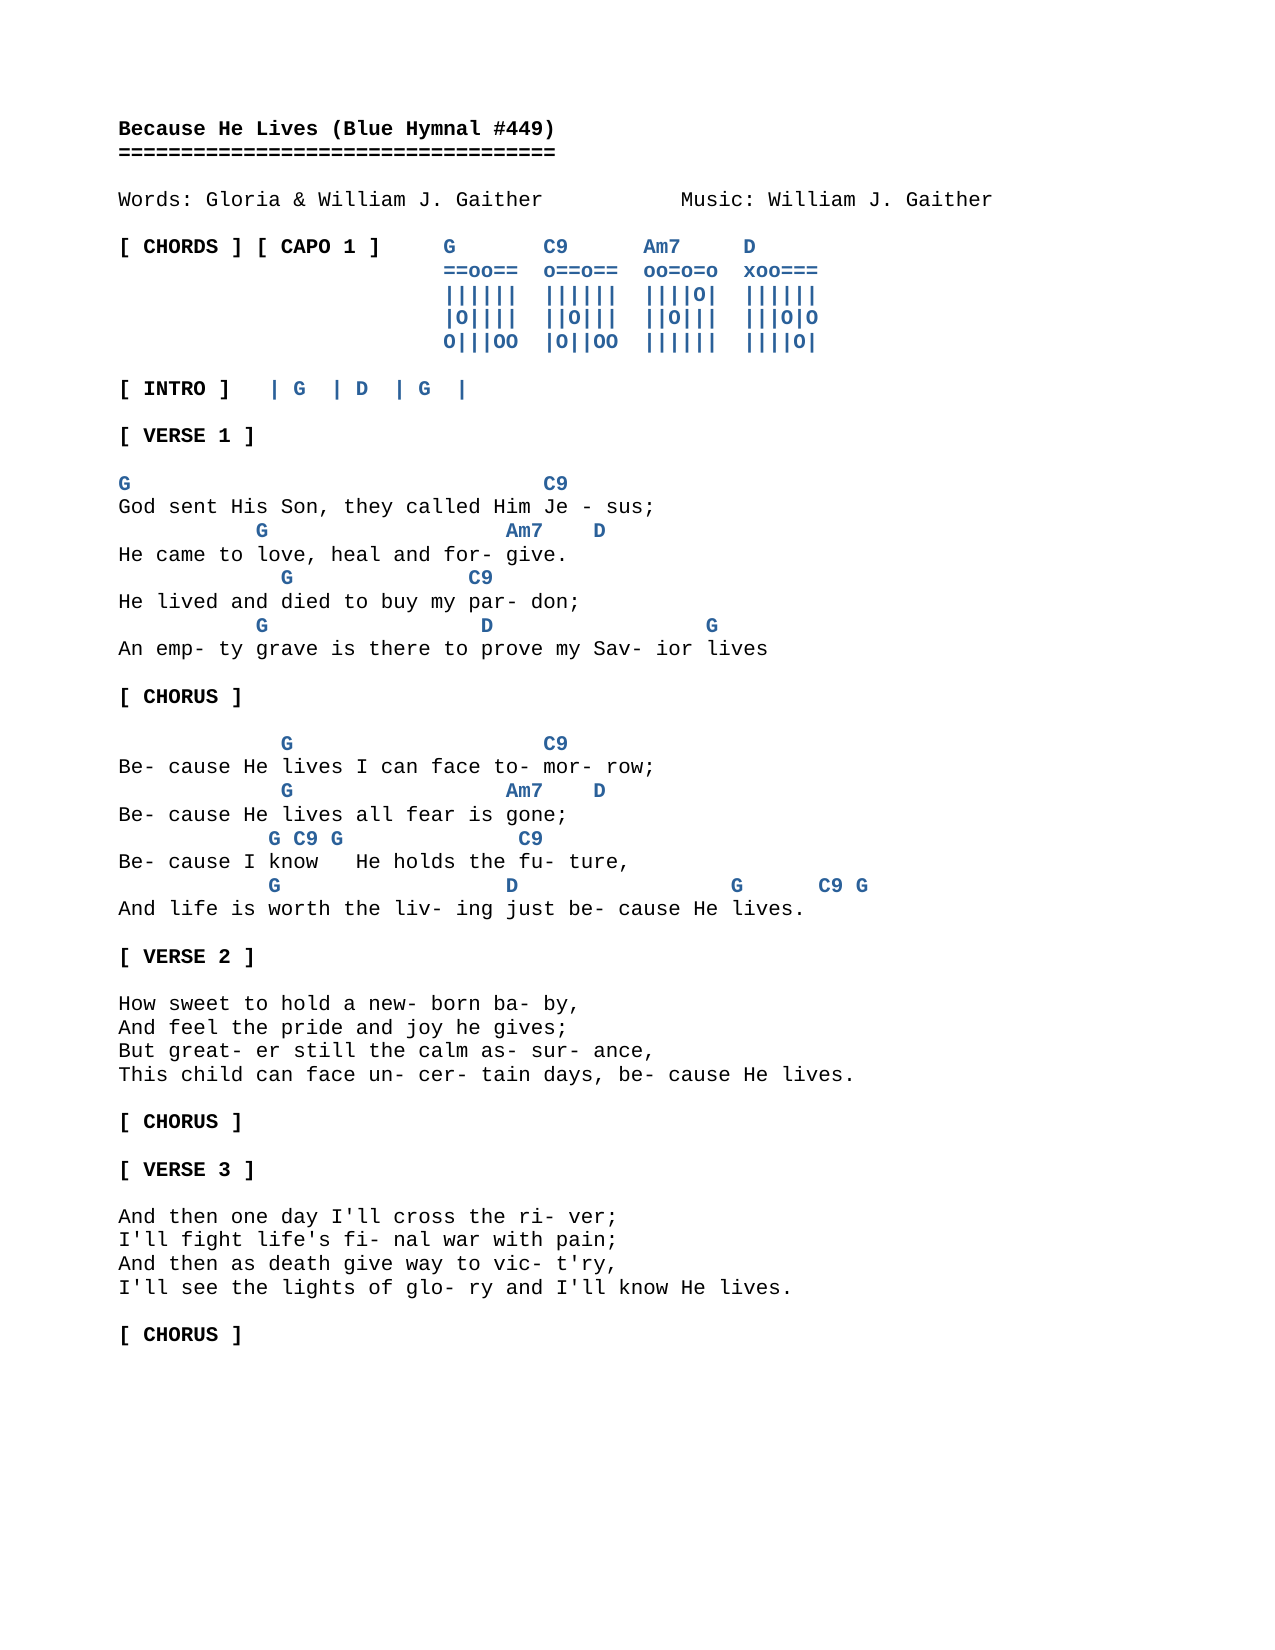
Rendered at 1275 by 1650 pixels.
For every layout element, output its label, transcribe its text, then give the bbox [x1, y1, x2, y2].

text G D G C9 G [118, 875, 1157, 898]
text And then one day I'll cross the ri- ver; [118, 1206, 1157, 1229]
text He came to love, heal and for- give. [118, 544, 1157, 567]
text [ VERSE 2 ] [118, 946, 1157, 969]
text O|||OO |O||OO |||||| ||||O| [118, 331, 1157, 354]
text God sent His Son, they called Him Je - sus; [118, 496, 1157, 520]
text G D G [118, 615, 1157, 638]
text [ CHORUS ] [118, 686, 1157, 709]
text G C9 [118, 733, 1157, 757]
text And then as death give way to vic- t'ry, [118, 1253, 1157, 1277]
text [ INTRO ] | G | D | G | [118, 378, 1157, 402]
text |||||| |||||| ||||O| |||||| [118, 284, 1157, 307]
text |O|||| ||O||| ||O||| |||O|O [118, 307, 1157, 331]
text Be- cause He lives all fear is gone; [118, 804, 1157, 827]
text G Am7 D [118, 780, 1157, 804]
text [ CHORUS ] [118, 1324, 1157, 1348]
text Be- cause I know He holds the fu- ture, [118, 851, 1157, 875]
text G Am7 D [118, 520, 1157, 544]
text =================================== [118, 142, 1157, 165]
text [ CHORDS ] [ CAPO 1 ] G C9 Am7 D [118, 236, 1157, 260]
text I'll fight life's fi- nal war with pain; [118, 1229, 1157, 1253]
text Words: Gloria & William J. Gaither Music: William J. Gaither [118, 189, 1157, 213]
text But great- er still the calm as- sur- ance, [118, 1040, 1157, 1064]
text G C9 [118, 473, 1157, 496]
text How sweet to hold a new- born ba- by, [118, 993, 1157, 1017]
text G C9 [118, 567, 1157, 591]
text [ CHORUS ] [118, 1111, 1157, 1135]
text Because He Lives (Blue Hymnal #449) [118, 118, 1157, 142]
text G C9 G C9 [118, 827, 1157, 851]
text [ VERSE 1 ] [118, 426, 1157, 449]
text ==oo== o==o== oo=o=o xoo=== [118, 260, 1157, 284]
text This child can face un- cer- tain days, be- cause He lives. [118, 1064, 1157, 1088]
text An emp- ty grave is there to prove my Sav- ior lives [118, 638, 1157, 662]
text [ VERSE 3 ] [118, 1158, 1157, 1182]
text And life is worth the liv- ing just be- cause He lives. [118, 898, 1157, 922]
text And feel the pride and joy he gives; [118, 1017, 1157, 1040]
text Be- cause He lives I can face to- mor- row; [118, 757, 1157, 780]
text He lived and died to buy my par- don; [118, 591, 1157, 615]
text I'll see the lights of glo- ry and I'll know He lives. [118, 1277, 1157, 1300]
